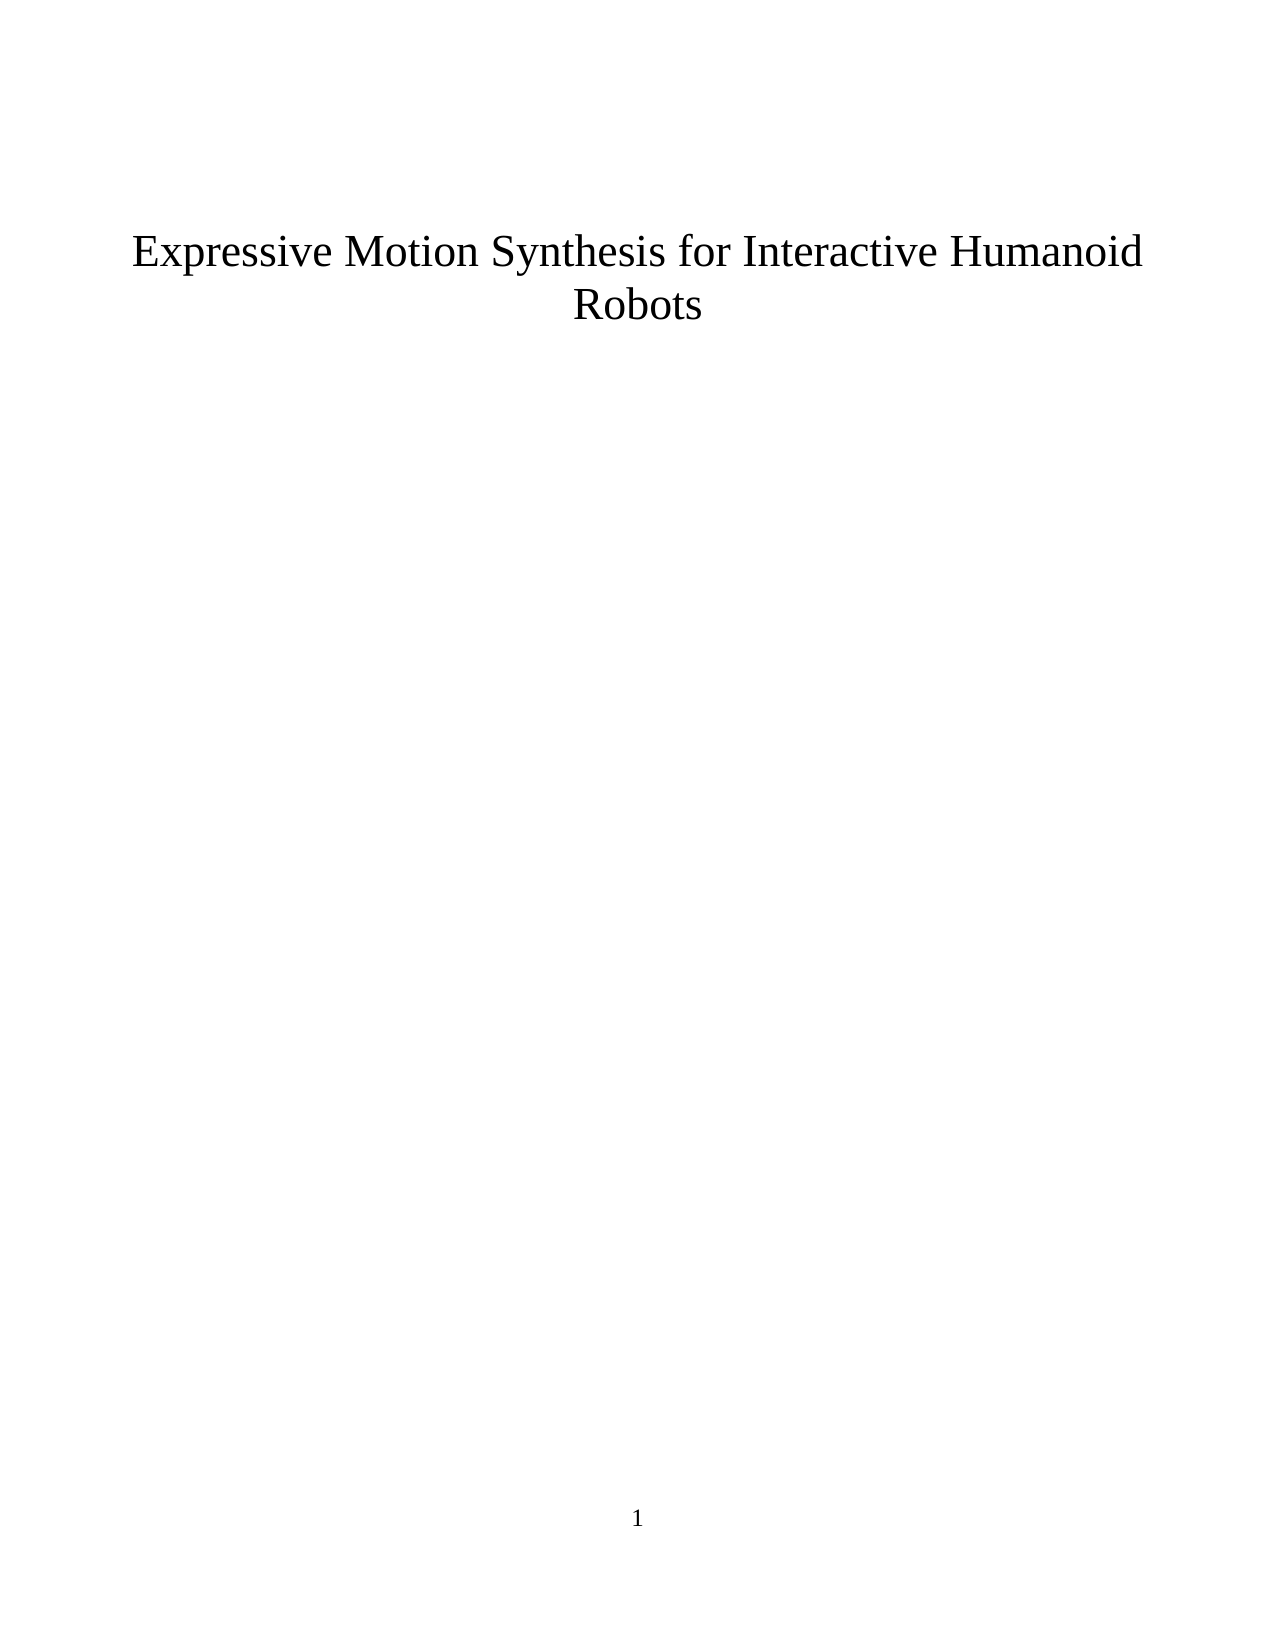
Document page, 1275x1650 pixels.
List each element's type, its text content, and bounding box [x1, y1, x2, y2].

text Expressive Motion Synthesis for Interactive Humanoid Robots [118, 223, 1157, 329]
